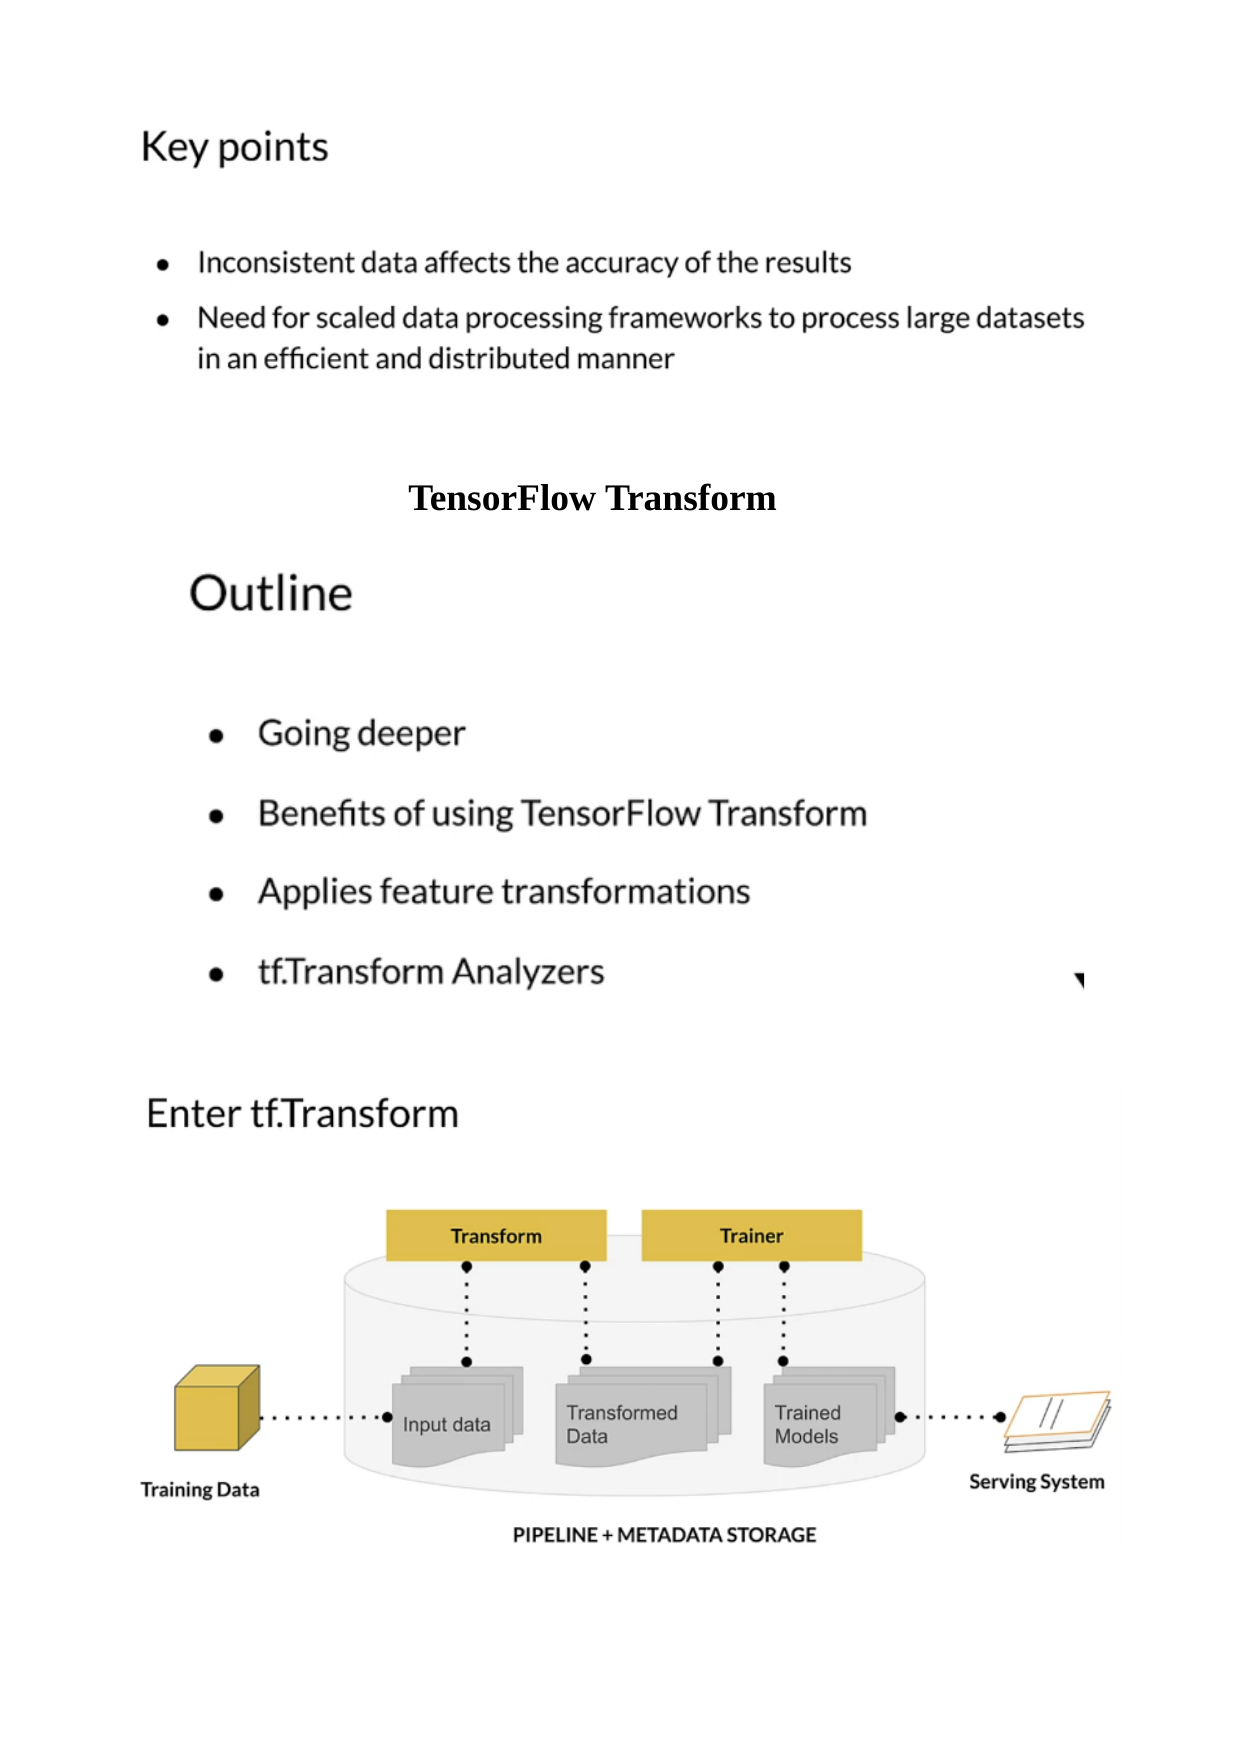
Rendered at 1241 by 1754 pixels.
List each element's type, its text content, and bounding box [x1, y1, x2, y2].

picture [118, 1083, 1123, 1550]
subtitle TensorFlow Transform [118, 475, 1122, 518]
picture [156, 559, 1085, 997]
picture [118, 118, 1123, 393]
